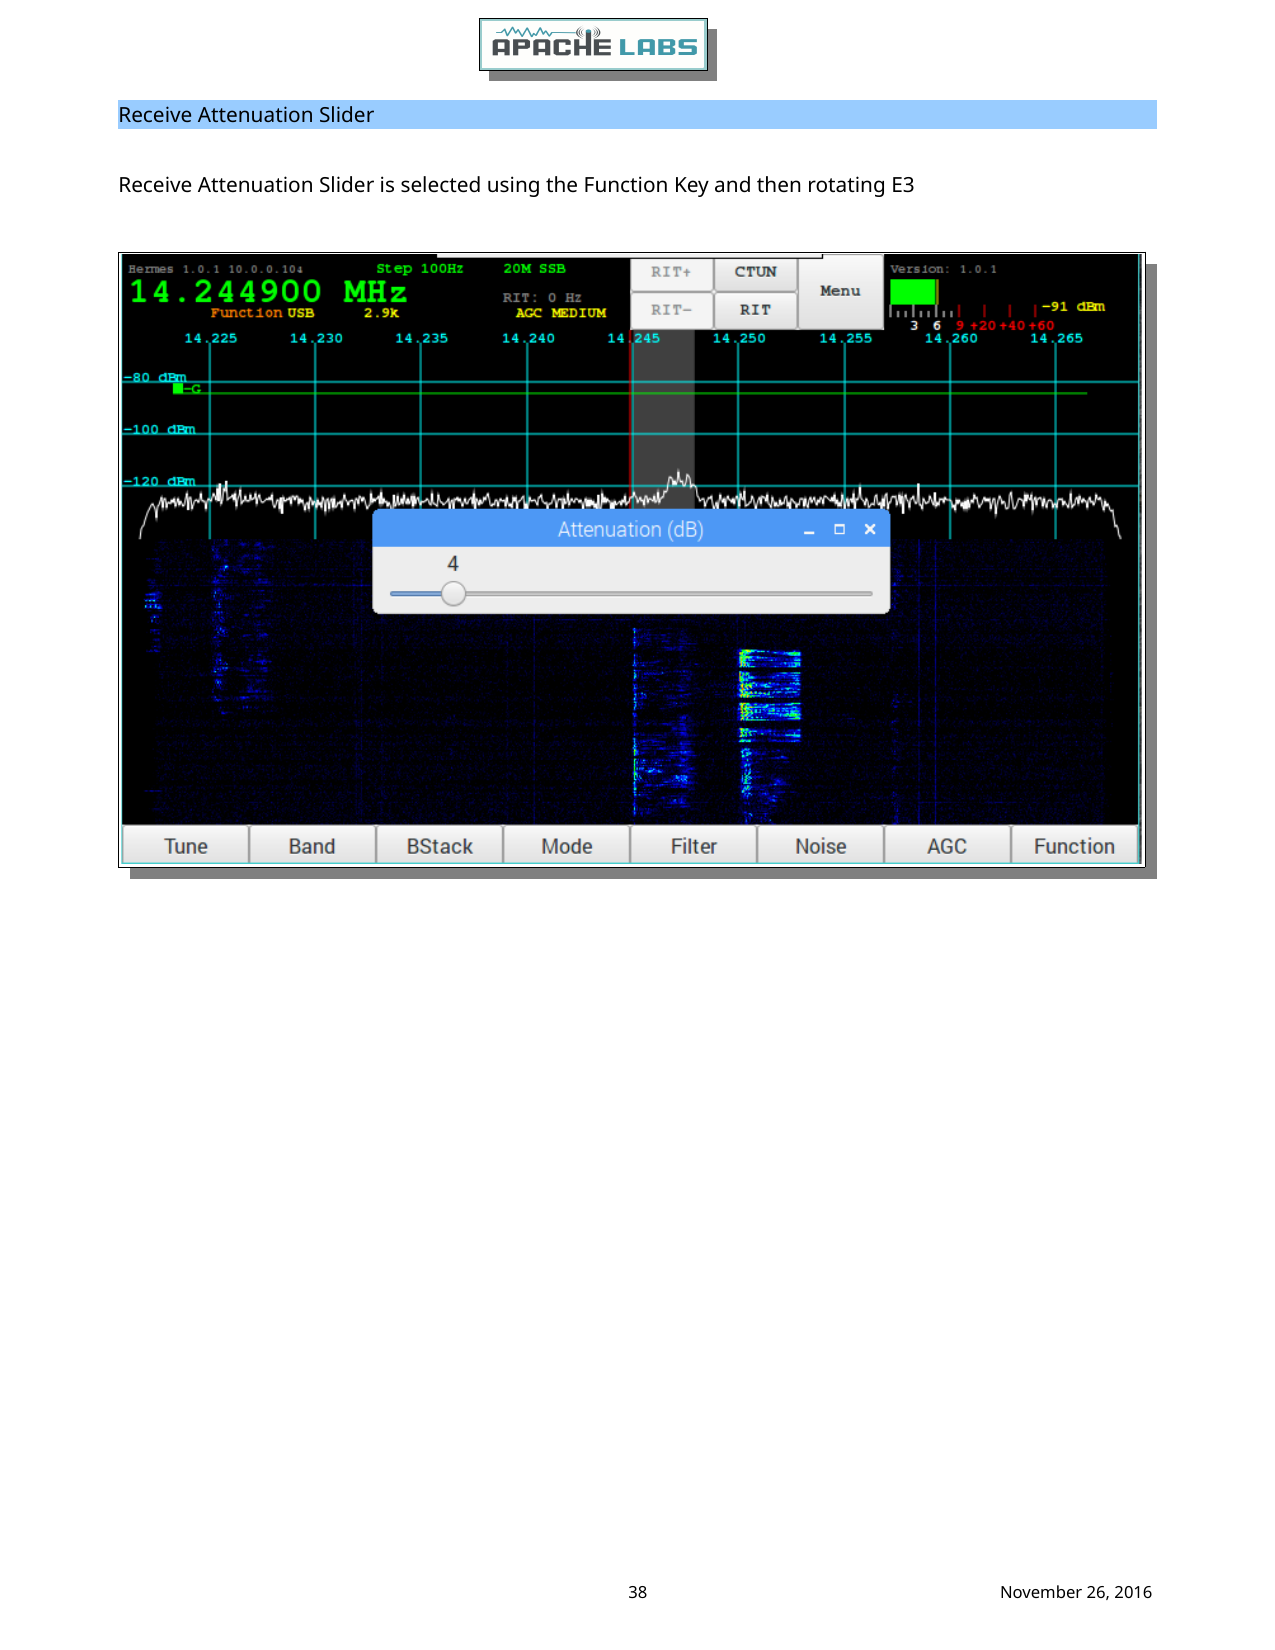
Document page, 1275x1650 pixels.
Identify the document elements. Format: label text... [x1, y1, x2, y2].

picture [482, 21, 704, 68]
subtitle Receive Attenuation Slider [118, 100, 1157, 129]
picture [121, 254, 1142, 864]
text Receive Attenuation Slider is selected using the Function Key and then rotating E3 [118, 170, 1157, 198]
